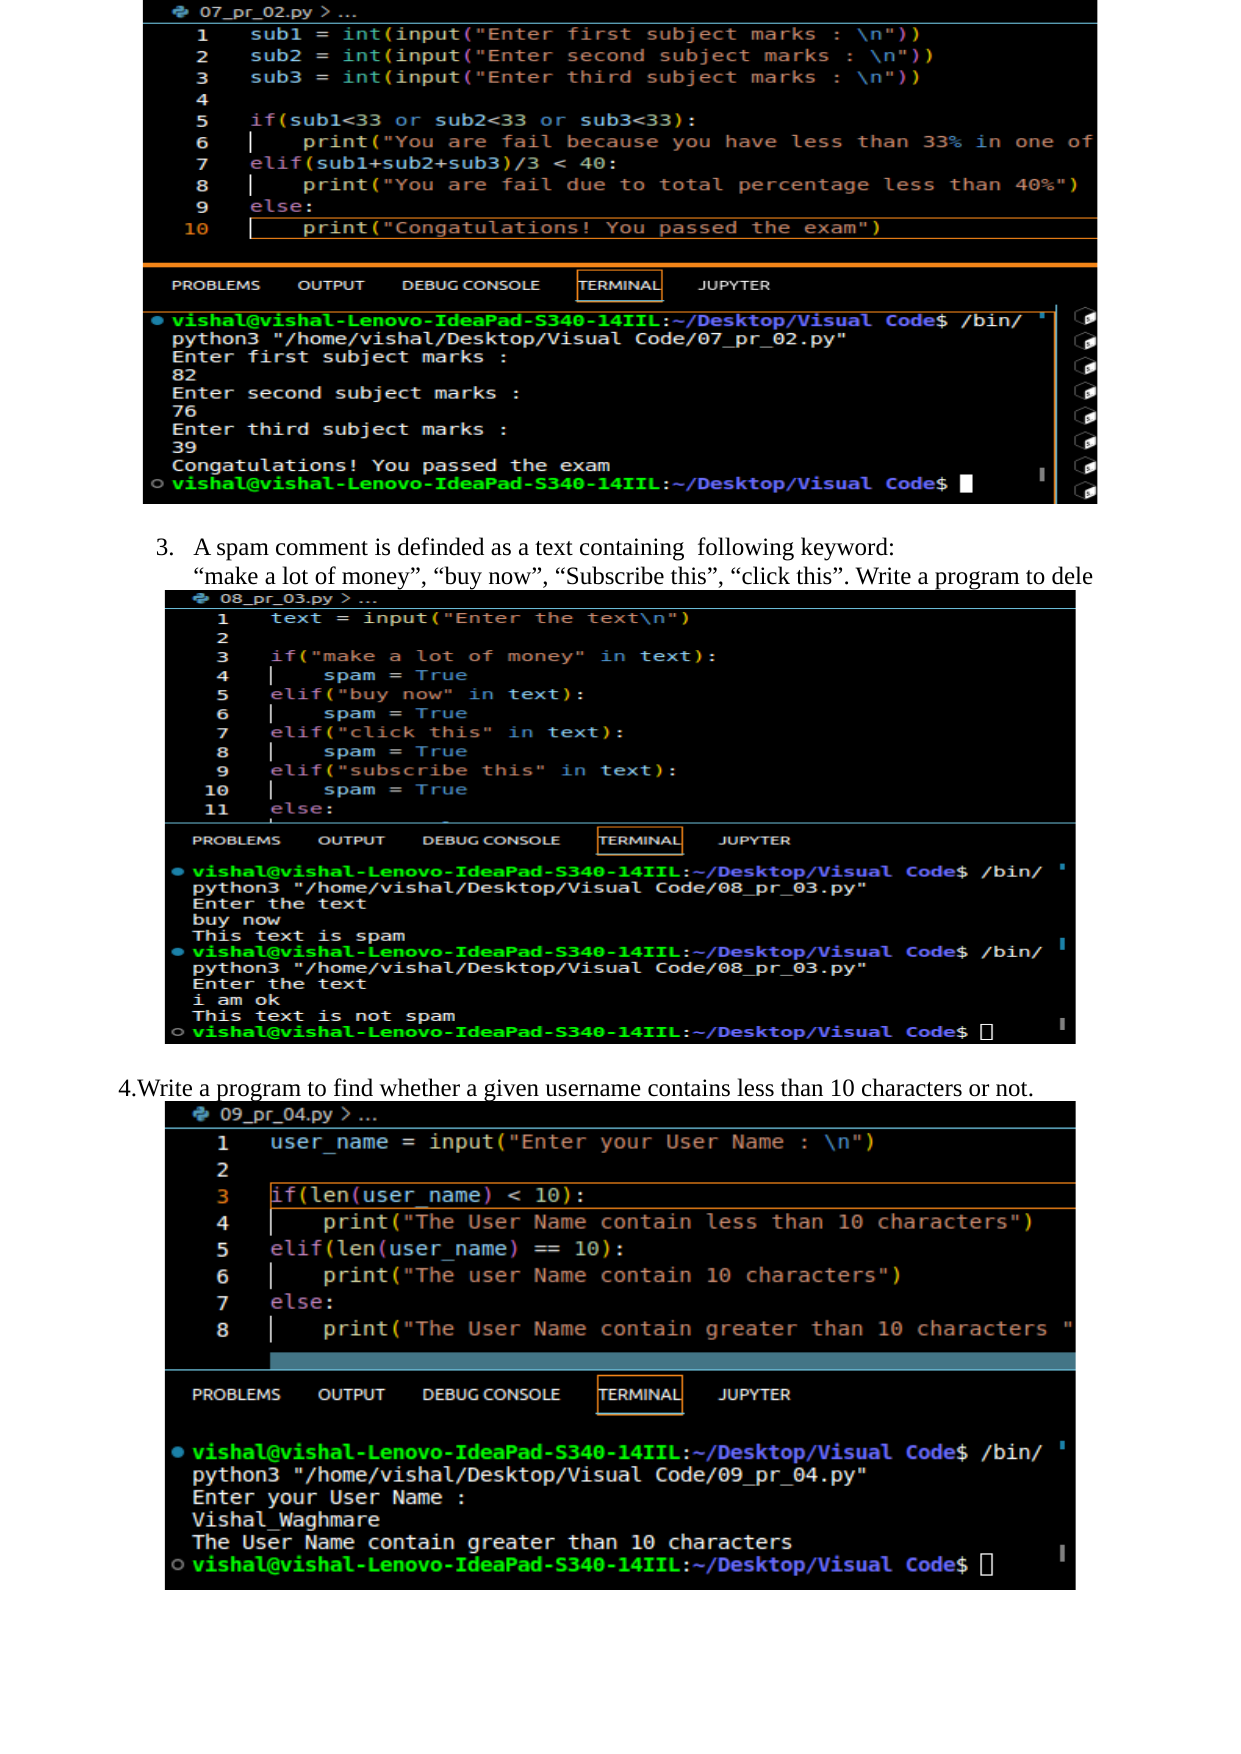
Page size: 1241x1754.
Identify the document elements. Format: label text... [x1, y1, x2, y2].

picture [164, 1101, 1076, 1590]
picture [142, 0, 1098, 504]
text 4.Write a program to find whether a given username contains less than 10 characters or not. [118, 1073, 1122, 1101]
list “make a lot of money”, “buy now”, “Subscribe this”, “click this”. Write a program to dele [156, 561, 1122, 590]
list A spam comment is definded as a text containing following keyword: [156, 532, 1122, 561]
picture [164, 590, 1076, 1044]
